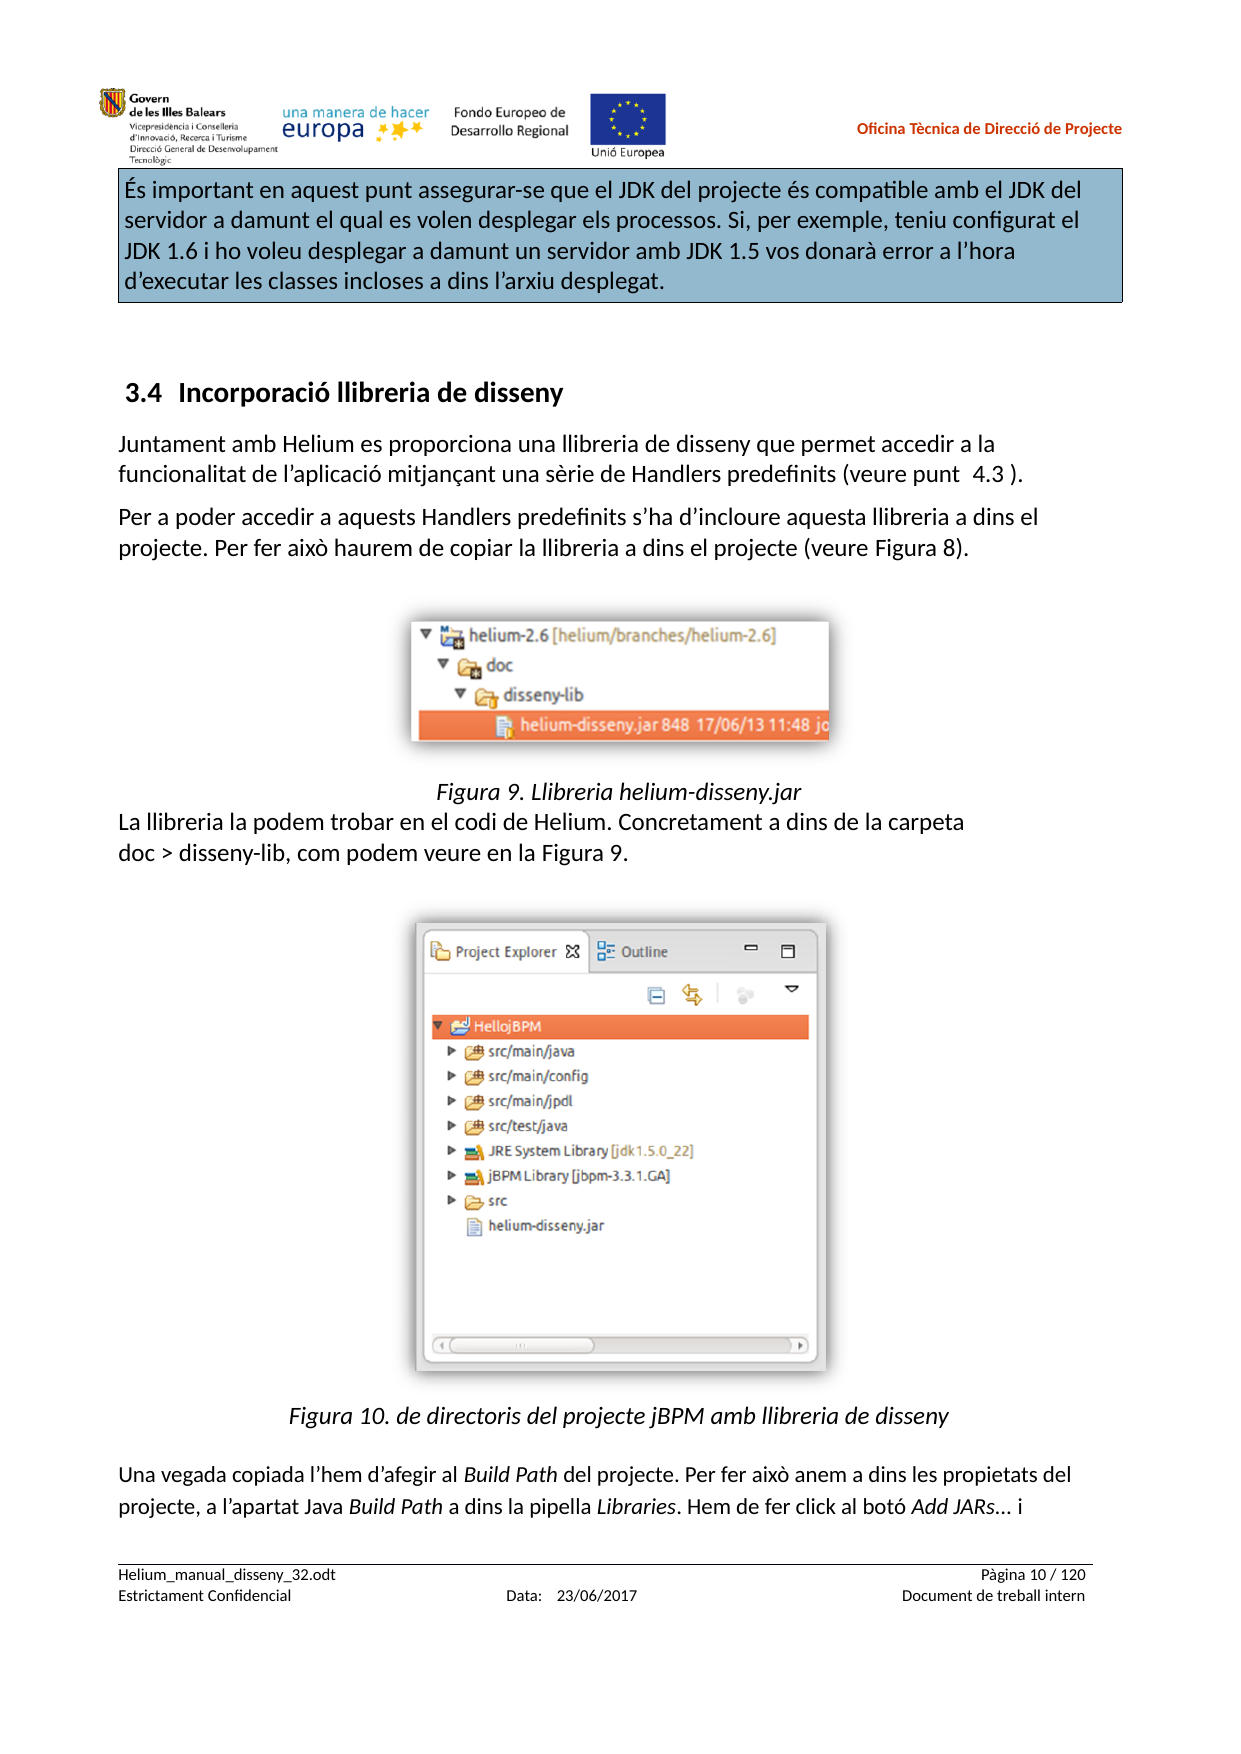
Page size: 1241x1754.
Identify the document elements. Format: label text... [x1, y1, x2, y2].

picture [384, 892, 856, 1401]
text Juntament amb Helium es proporciona una llibreria de disseny que permet accedir a la funcionalitat de l’aplicació mitjançant una sèrie de Handlers predefinits (veure punt 4.3). [118, 428, 1122, 489]
text És important en aquest punt assegurar-se que el JDK del projecte és compatible amb el JDK del servidor a damunt el qual es volen desplegar els processos. Si, per exemple, teniu configurat el JDK 1.6 i ho voleu desplegar a damunt un servidor amb JDK 1.5 vos donarà error a l’hora d’executar les classes incloses a dins l’arxiu desplegat. [119, 169, 1122, 302]
text Una vegada copiada l’hem d’afegir al Build Path del projecte. Per fer això anem a dins les propietats del projecte, a l’apartat Java Build Path a dins la pipella Libraries. Hem de fer click al botó Add JARs... i [118, 880, 1122, 1520]
text La llibreria la podem trobar en el codi de Helium. Concretament a dins de la carpeta doc > disseny-lib, com podem veure en la Figura 9. [118, 575, 1122, 867]
text Per a poder accedir a aquests Handlers predefinits s’ha d’incloure aquesta llibreria a dins el projecte. Per fer això haurem de copiar la llibreria a dins el projecte (veure Figura 8). [118, 502, 1122, 563]
subtitle Incorporació llibreria de disseny [118, 374, 1122, 410]
text Figura 10. de directoris del projecte jBPM amb llibreria de disseny [273, 892, 967, 1431]
picture [377, 587, 863, 776]
text Figura 9. Llibreria helium-disseny.jar [378, 776, 863, 806]
picture [99, 87, 668, 166]
